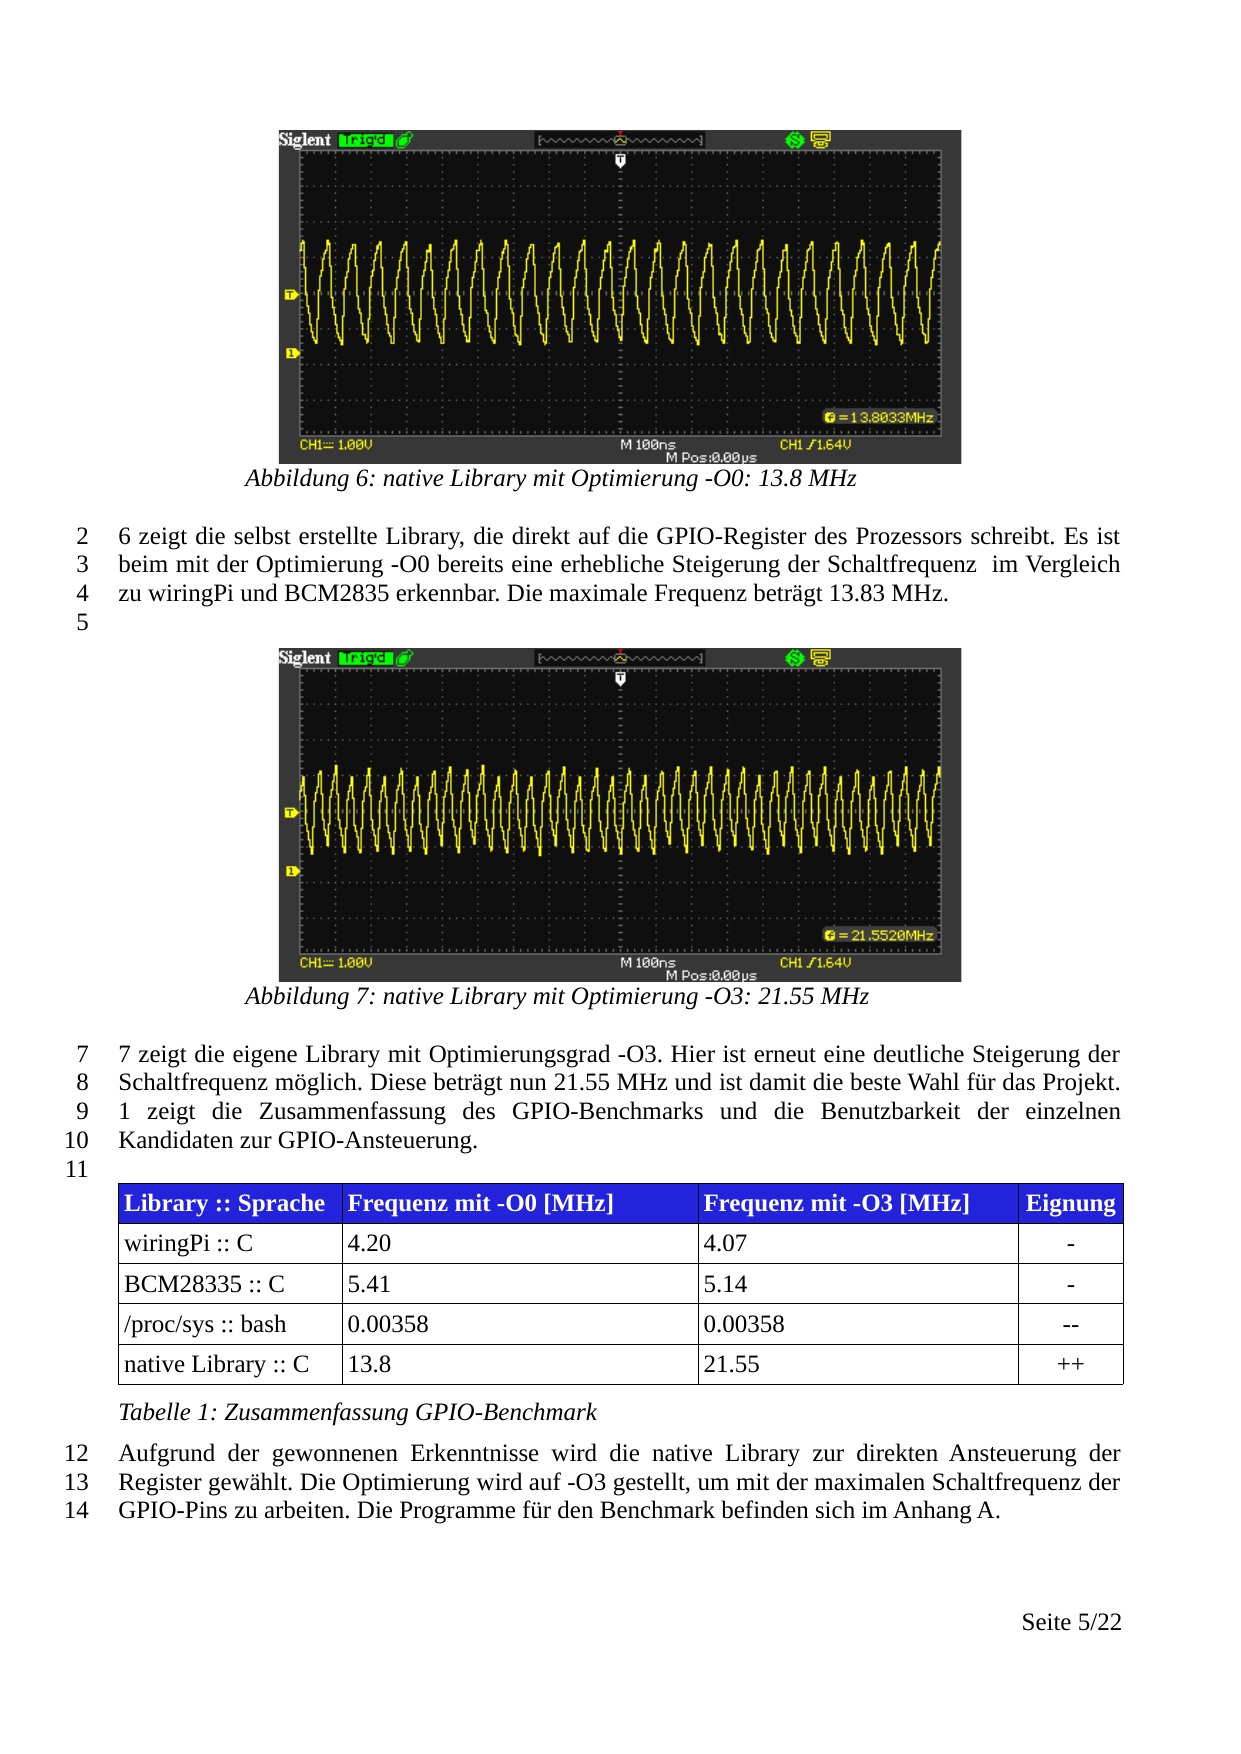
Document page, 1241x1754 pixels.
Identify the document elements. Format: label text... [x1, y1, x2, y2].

table_cell 0.00358 [699, 1304, 1018, 1344]
table_header Frequenz mit -O0 [MHz] [343, 1184, 698, 1223]
text Abbildung 7 zeigt die eigene Library mit Optimierungsgrad -O3. Hier ist erneut eine deutliche Steigerung der Schaltfrequenz möglich. Diese beträgt nun 21.55 MHz und ist damit die beste Wahl für das Projekt. Tabelle 1 zeigt die Zusammenfassung des GPIO-Benchmarks und die Benutzbarkeit der einzelnen Kandidaten zur GPIO-Ansteuerung. [118, 1039, 1122, 1154]
text Abbildung 7: native Library mit Optimierung -O3: 21.55 MHz [245, 648, 995, 1010]
table_cell wiringPi :: C [119, 1224, 342, 1263]
table_cell 0.00358 [343, 1304, 698, 1344]
text Tabelle 1: Zusammenfassung GPIO-Benchmark [118, 1397, 1122, 1425]
text Abbildung 6 zeigt die selbst erstellte Library, die direkt auf die GPIO-Register des Prozessors schreibt. Es ist beim mit der Optimierung -O0 bereits eine erhebliche Steigerung der Schaltfrequenz im Vergleich zu wiringPi und BCM2835 erkennbar. Die maximale Frequenz beträgt 13.83 MHz. [118, 521, 1122, 607]
table_cell 21.55 [699, 1345, 1018, 1384]
table_cell 5.41 [343, 1264, 698, 1303]
text Aufgrund der gewonnenen Erkenntnisse wird die native Library zur direkten Ansteuerung der Register gewählt. Die Optimierung wird auf -O3 gestellt, um mit der maximalen Schaltfrequenz der GPIO-Pins zu arbeiten. Die Programme für den Benchmark befinden sich im Anhang A. [118, 1438, 1122, 1524]
table_cell - [1019, 1264, 1123, 1303]
table_cell /proc/sys :: bash [119, 1304, 342, 1344]
table_cell - [1019, 1224, 1123, 1263]
table_cell 4.20 [343, 1224, 698, 1263]
table_header Eignung [1019, 1184, 1123, 1223]
table_cell BCM28335 :: C [119, 1264, 342, 1303]
picture [278, 648, 962, 982]
table_cell 13.8 [343, 1345, 698, 1384]
picture [278, 130, 962, 464]
table_header Frequenz mit -O3 [MHz] [699, 1184, 1018, 1223]
table_cell ++ [1019, 1345, 1123, 1384]
table_cell native Library :: C [119, 1345, 342, 1384]
text Abbildung 6: native Library mit Optimierung -O0: 13.8 MHz [245, 131, 995, 492]
table_cell 4.07 [699, 1224, 1018, 1263]
table_cell 5.14 [699, 1264, 1018, 1303]
table_cell -- [1019, 1304, 1123, 1344]
table_header Library :: Sprache [119, 1184, 342, 1223]
